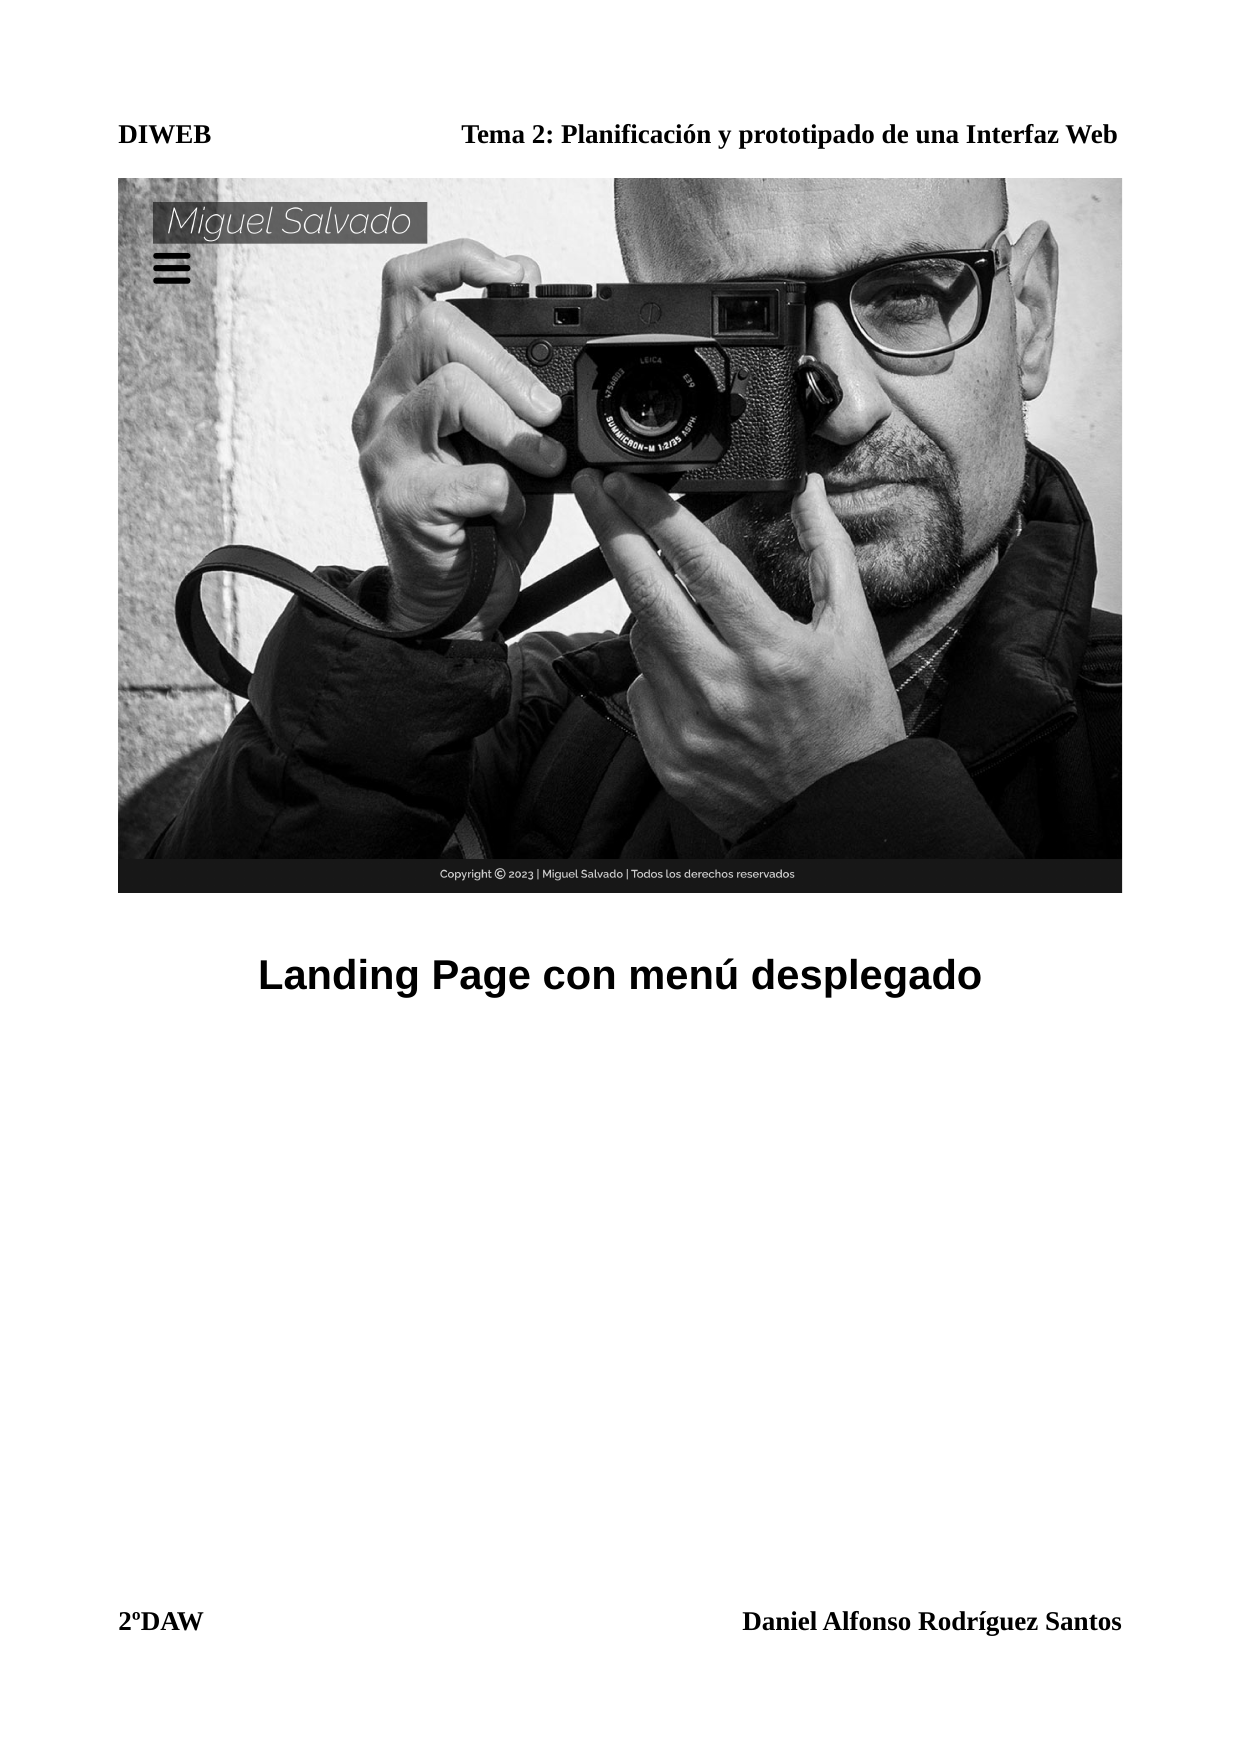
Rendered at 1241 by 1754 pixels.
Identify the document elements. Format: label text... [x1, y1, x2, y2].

text Landing Page con menú desplegado [118, 950, 1122, 998]
picture [118, 178, 1123, 893]
